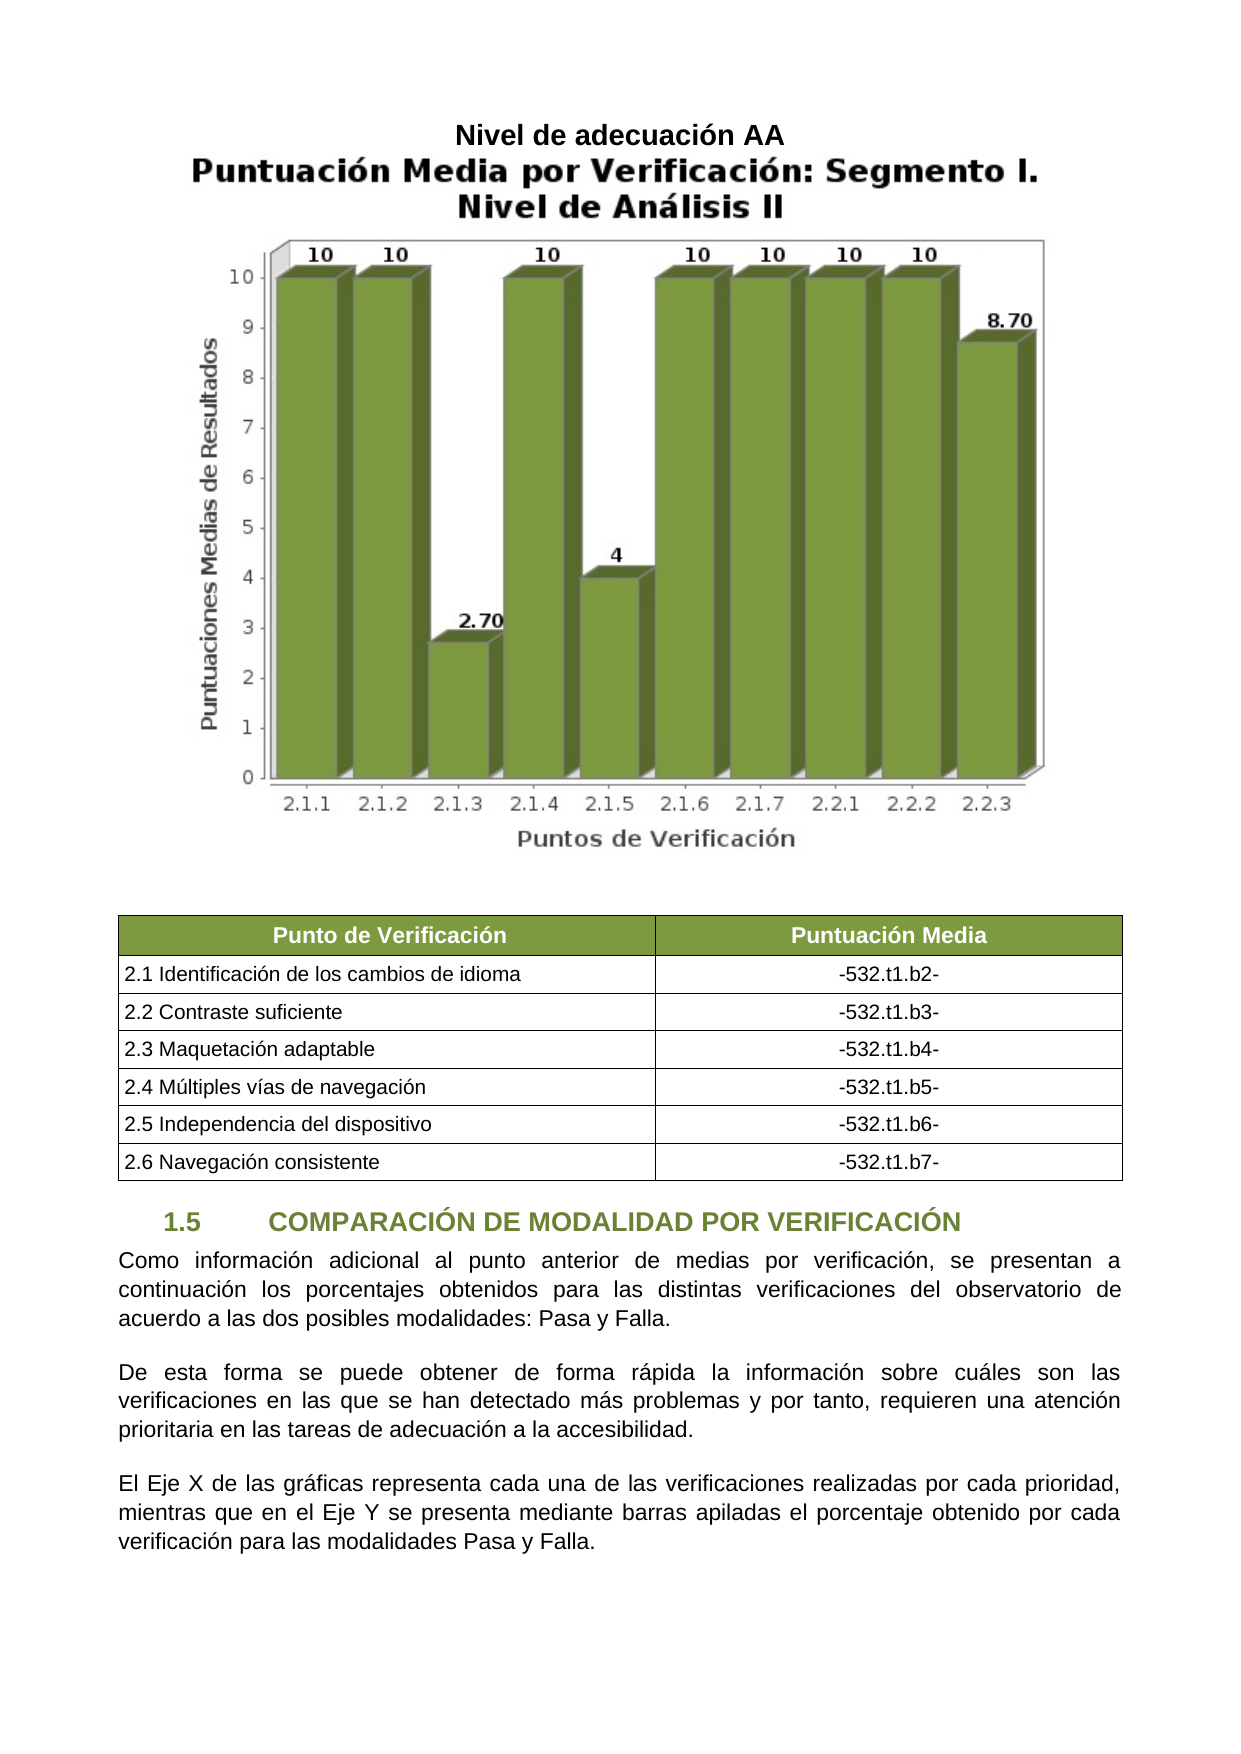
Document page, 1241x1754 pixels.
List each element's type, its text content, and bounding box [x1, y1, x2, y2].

table_cell 2.4 Múltiples vías de navegación [119, 1069, 655, 1105]
table_cell 2.1 Identificación de los cambios de idioma [119, 956, 655, 992]
text Como información adicional al punto anterior de medias por verificación, se presentan a continuación los porcentajes obtenidos para las distintas verificaciones del observatorio de acuerdo a las dos posibles modalidades: Pasa y Falla. [118, 1247, 1122, 1331]
table_cell -532.t1.b6- [656, 1106, 1122, 1142]
text El Eje X de las gráficas representa cada una de las verificaciones realizadas por cada prioridad, mientras que en el Eje Y se presenta mediante barras apiladas el porcentaje obtenido por cada verificación para las modalidades Pasa y Falla. [118, 1470, 1122, 1554]
picture [178, 151, 1062, 861]
table_cell -532.t1.b7- [656, 1144, 1122, 1180]
table_cell -532.t1.b3- [656, 994, 1122, 1030]
table_cell 2.5 Independencia del dispositivo [119, 1106, 655, 1142]
table_header Puntuación Media [656, 916, 1122, 955]
table_cell -532.t1.b2- [656, 956, 1122, 992]
table_header Punto de Verificación [119, 916, 655, 955]
text Nivel de adecuación AA [118, 118, 1122, 152]
subtitle Comparación de modalidad por verificación [156, 1206, 1122, 1237]
table_cell 2.2 Contraste suficiente [119, 994, 655, 1030]
table_cell 2.6 Navegación consistente [119, 1144, 655, 1180]
table_cell 2.3 Maquetación adaptable [119, 1031, 655, 1067]
text De esta forma se puede obtener de forma rápida la información sobre cuáles son las verificaciones en las que se han detectado más problemas y por tanto, requieren una atención prioritaria en las tareas de adecuación a la accesibilidad. [118, 1358, 1122, 1443]
table_cell -532.t1.b4- [656, 1031, 1122, 1067]
table_cell -532.t1.b5- [656, 1069, 1122, 1105]
